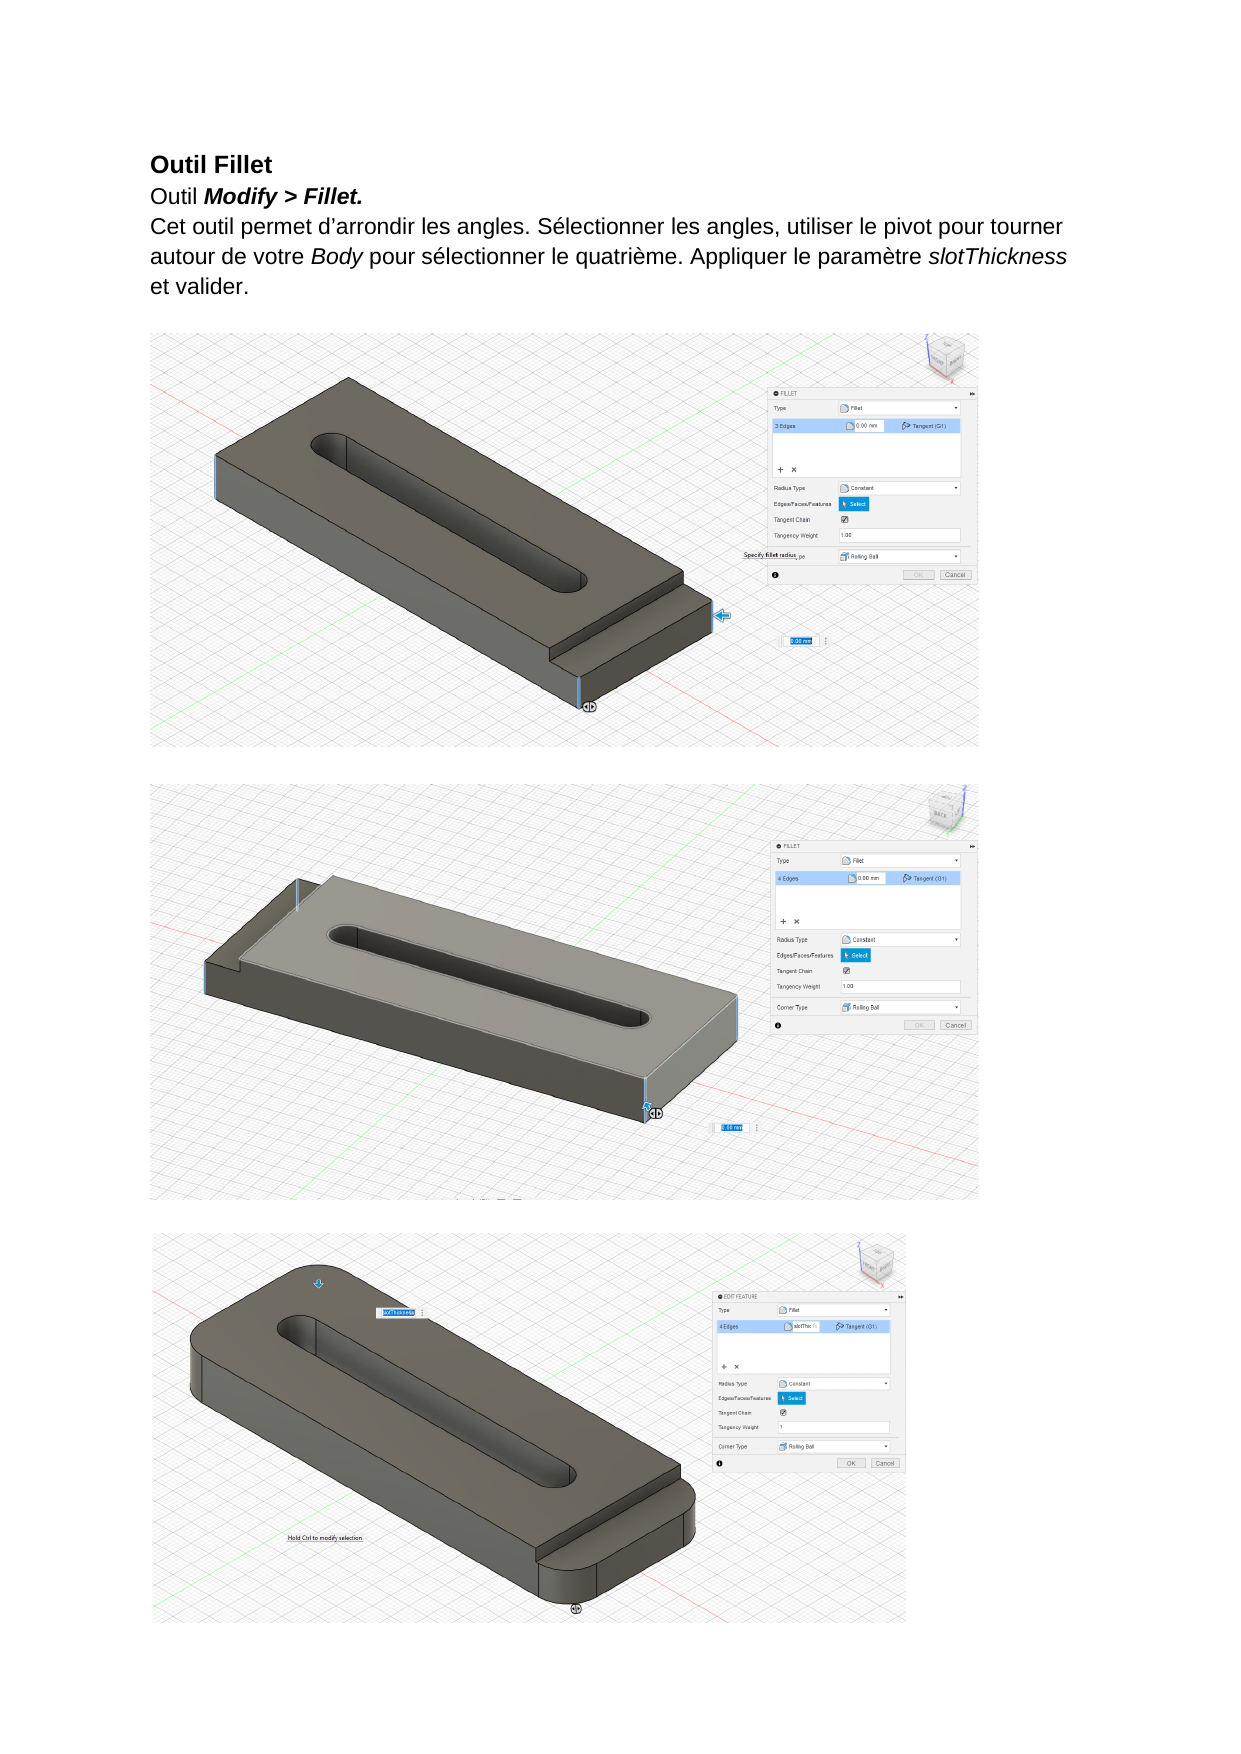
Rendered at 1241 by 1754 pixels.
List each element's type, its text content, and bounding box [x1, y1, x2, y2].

picture [150, 333, 979, 747]
picture [152, 1233, 907, 1623]
text Outil Fillet Outil Modify > Fillet. Cet outil permet d’arrondir les angles. Sélectionner les angles, utiliser le pivot pour tourner autour de votre Body pour sélectionner le quatrième. Appliquer le paramètre slotThickness et valider. [150, 150, 1090, 299]
picture [150, 784, 979, 1200]
